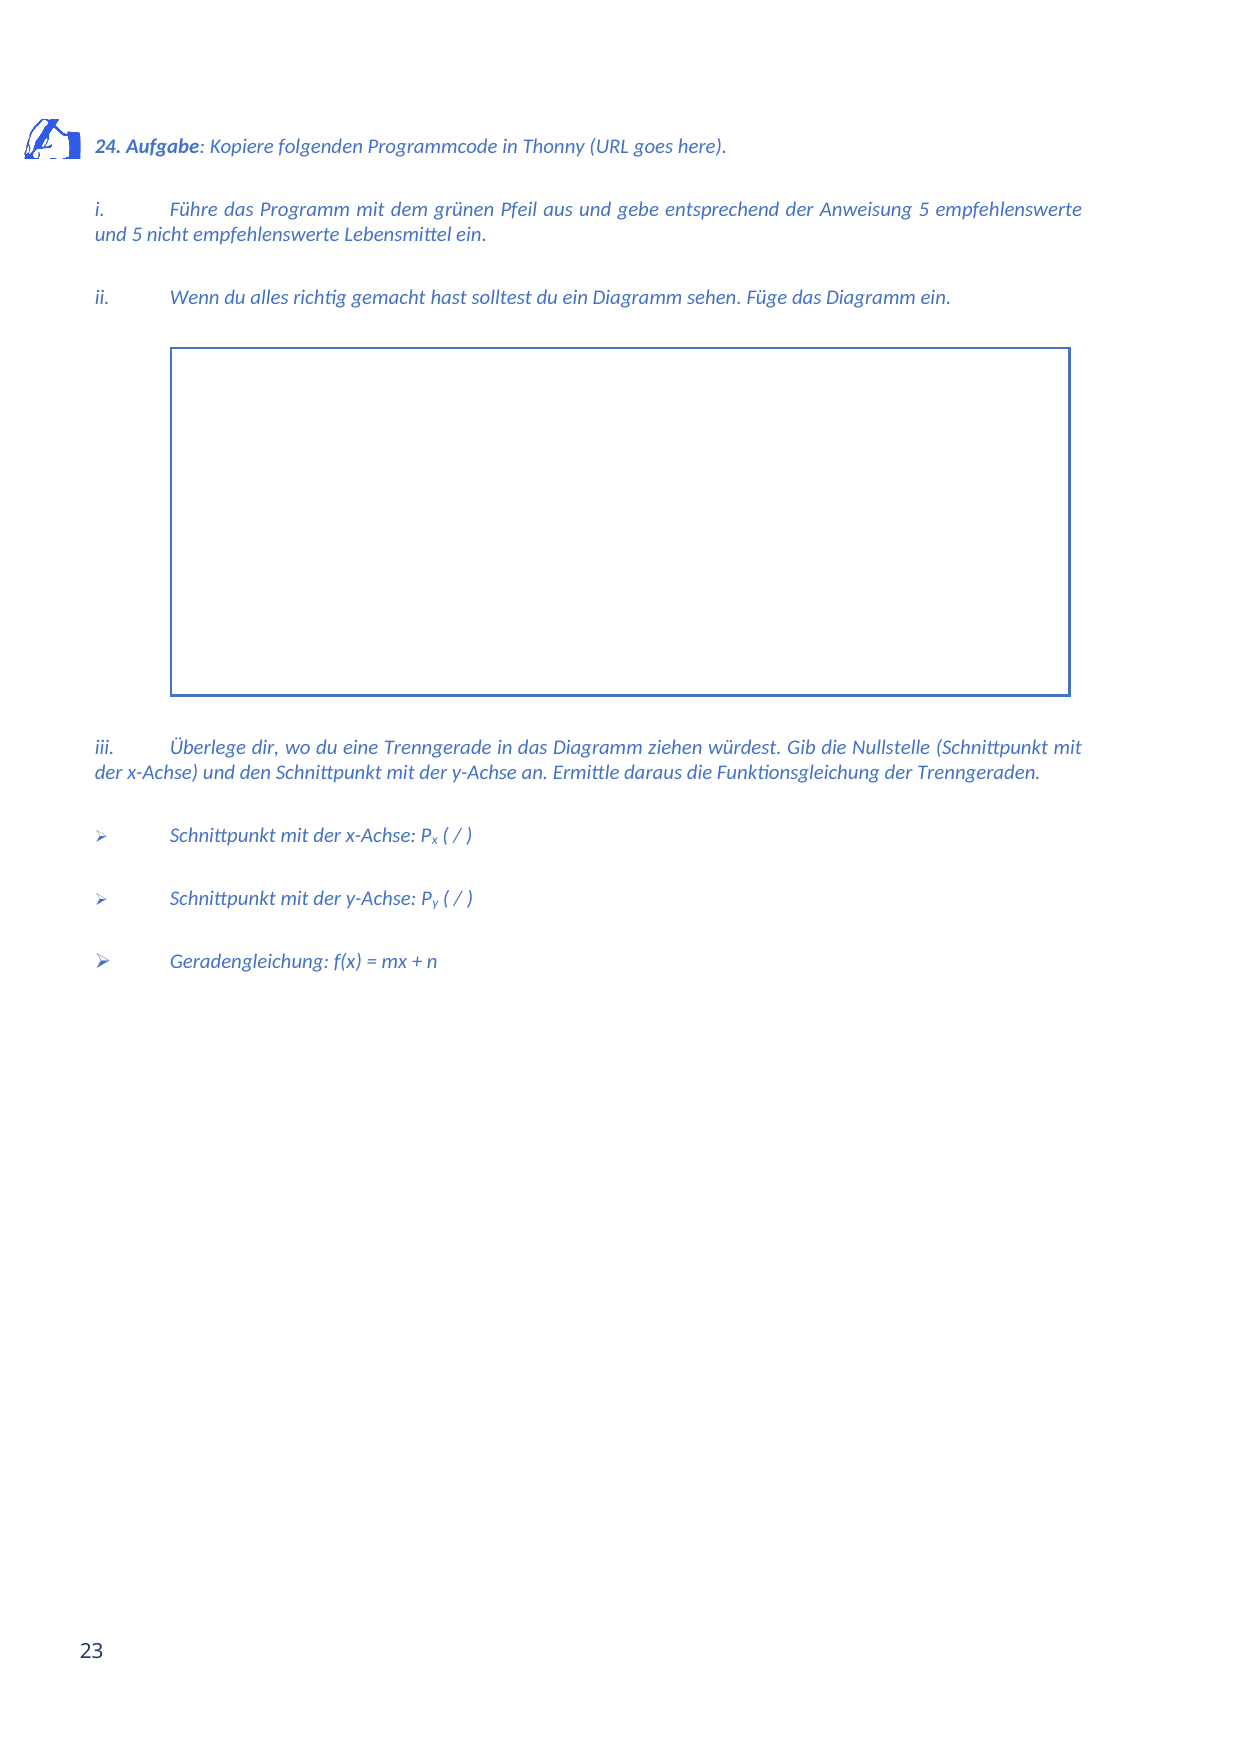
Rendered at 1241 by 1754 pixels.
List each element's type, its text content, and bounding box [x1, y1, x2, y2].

list Überlege dir, wo du eine Trenngerade in das Diagramm ziehen würdest. Gib die Nullstelle (Schnittpunkt mit der x-Achse) und den Schnittpunkt mit der y-Achse an. Ermittle daraus die Funktionsgleichung der Trenngeraden. [94, 734, 1086, 785]
list Geradengleichung: f(x) = mx + n [94, 948, 1086, 974]
list Führe das Programm mit dem grünen Pfeil aus und gebe entsprechend der Anweisung 5 empfehlenswerte und 5 nicht empfehlenswerte Lebensmittel ein. [94, 196, 1086, 247]
list Wenn du alles richtig gemacht hast solltest du ein Diagramm sehen. Füge das Diagramm ein. [94, 284, 1086, 309]
text 24. Aufgabe: Kopiere folgenden Programmcode in Thonny (URL goes here). [94, 133, 1086, 158]
list Schnittpunkt mit der y-Achse: Py ( / ) [94, 885, 1086, 911]
list Schnittpunkt mit der x-Achse: Px ( / ) [94, 822, 1086, 848]
